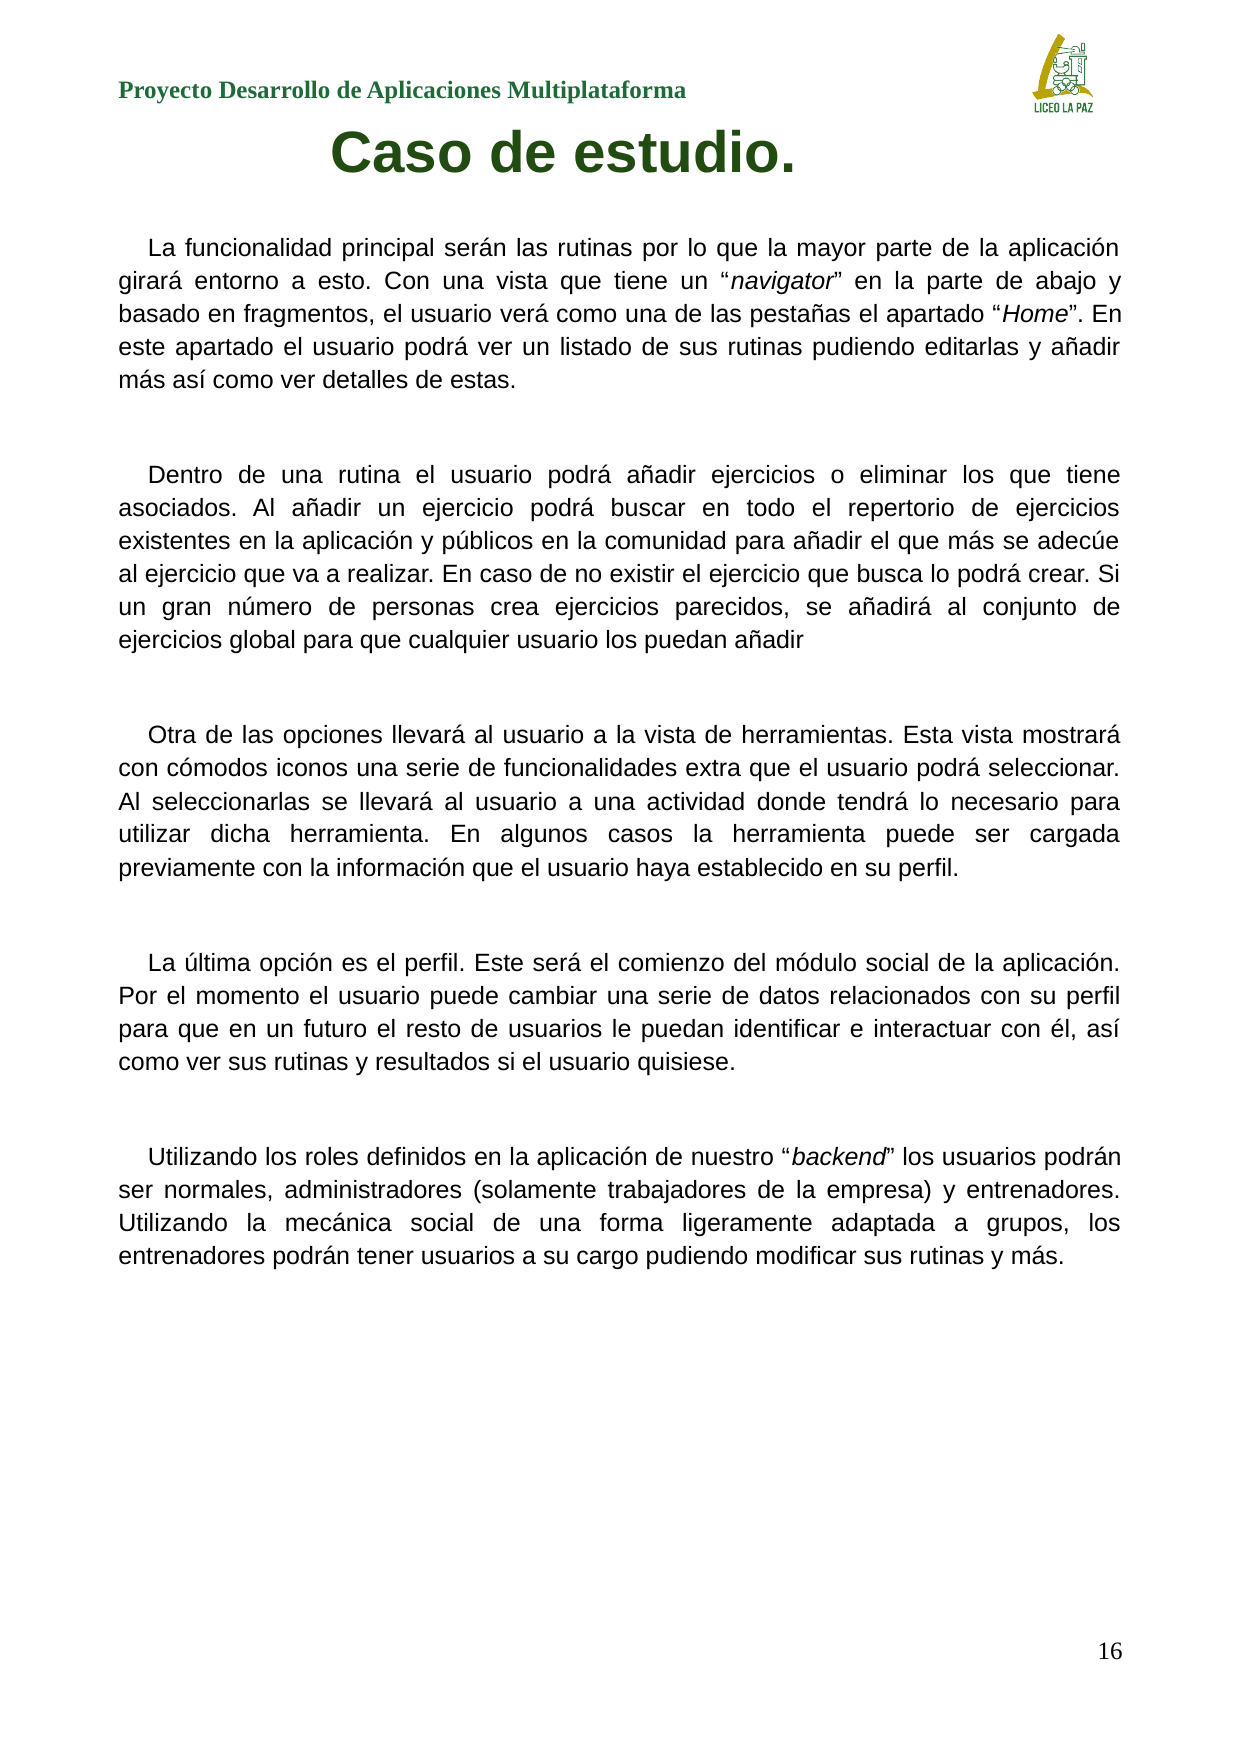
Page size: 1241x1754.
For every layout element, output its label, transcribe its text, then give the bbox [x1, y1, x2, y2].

text Dentro de una rutina el usuario podrá añadir ejercicios o eliminar los que tiene asociados. Al añadir un ejercicio podrá buscar en todo el repertorio de ejercicios existentes en la aplicación y públicos en la comunidad para añadir el que más se adecúe al ejercicio que va a realizar. En caso de no existir el ejercicio que busca lo podrá crear. Si un gran número de personas crea ejercicios parecidos, se añadirá al conjunto de ejercicios global para que cualquier usuario los puedan añadir [118, 460, 1122, 654]
text La funcionalidad principal serán las rutinas por lo que la mayor parte de la aplicación girará entorno a esto. Con una vista que tiene un “navigator” en la parte de abajo y basado en fragmentos, el usuario verá como una de las pestañas el apartado “Home”. En este apartado el usuario podrá ver un listado de sus rutinas pudiendo editarlas y añadir más así como ver detalles de estas. [118, 233, 1122, 394]
text Utilizando los roles definidos en la aplicación de nuestro “backend” los usuarios podrán ser normales, administradores (solamente trabajadores de la empresa) y entrenadores. Utilizando la mecánica social de una forma ligeramente adaptada a grupos, los entrenadores podrán tener usuarios a su cargo pudiendo modificar sus rutinas y más. [118, 1142, 1122, 1270]
text Otra de las opciones llevará al usuario a la vista de herramientas. Esta vista mostrará con cómodos iconos una serie de funcionalidades extra que el usuario podrá seleccionar. Al seleccionarlas se llevará al usuario a una actividad donde tendrá lo necesario para utilizar dicha herramienta. En algunos casos la herramienta puede ser cargada previamente con la información que el usuario haya establecido en su perfil. [118, 720, 1122, 881]
subtitle Caso de estudio. [118, 118, 1122, 185]
text La última opción es el perfil. Este será el comienzo del módulo social de la aplicación. Por el momento el usuario puede cambiar una serie de datos relacionados con su perfil para que en un futuro el resto de usuarios le puedan identificar e interactuar con él, así como ver sus rutinas y resultados si el usuario quisiese. [118, 948, 1122, 1076]
picture [1025, 26, 1100, 121]
